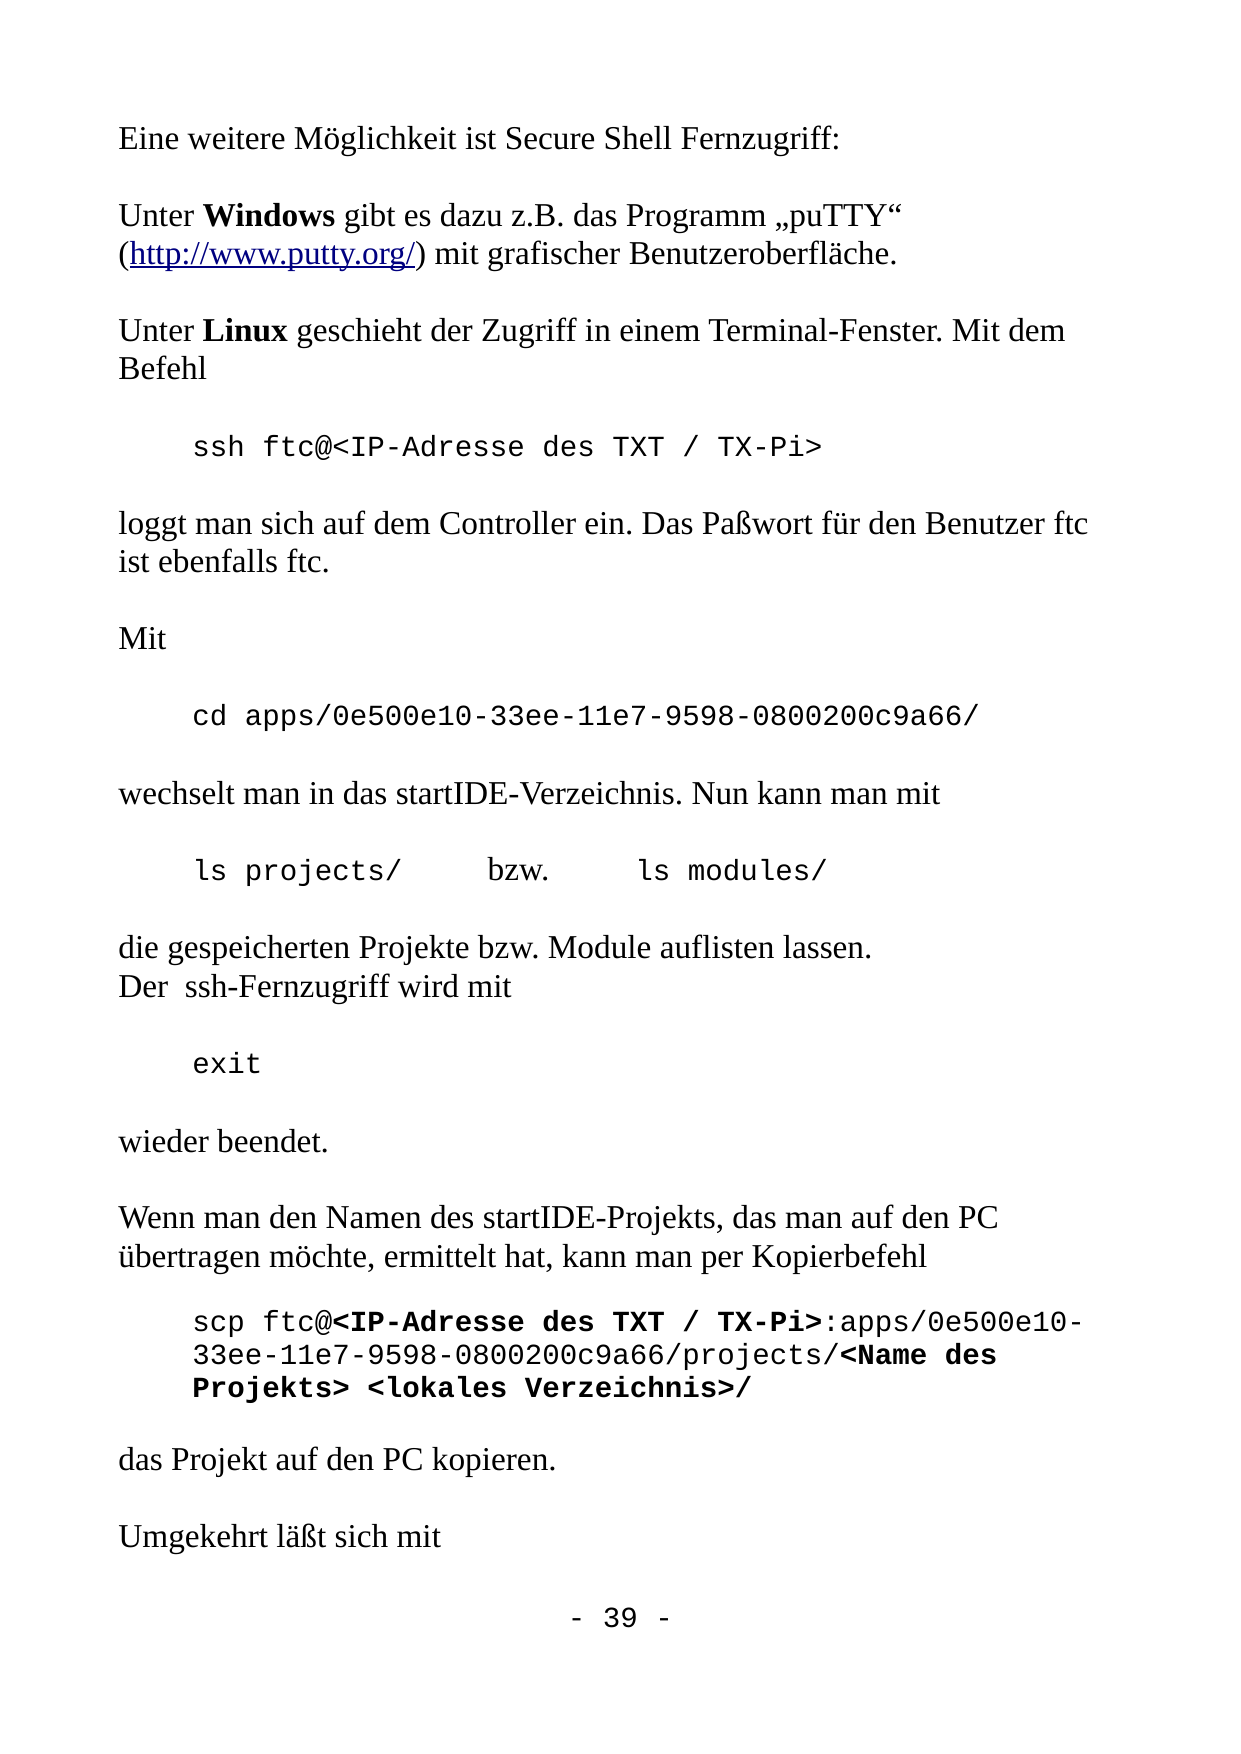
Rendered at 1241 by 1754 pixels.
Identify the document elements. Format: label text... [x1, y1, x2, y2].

text Unter Linux geschieht der Zugriff in einem Terminal-Fenster. Mit dem Befehl [118, 310, 1122, 386]
text Umgekehrt läßt sich mit [118, 1516, 1122, 1583]
text wieder beendet. [118, 1121, 1122, 1159]
text ls projects/ bzw. ls modules/ [118, 849, 1122, 889]
text exit [118, 1043, 1122, 1083]
text Wenn man den Namen des startIDE-Projekts, das man auf den PC übertragen möchte, ermittelt hat, kann man per Kopierbefehl [118, 1198, 1122, 1274]
text ssh ftc@<IP-Adresse des TXT / TX-Pi> [118, 425, 1122, 465]
text wechselt man in das startIDE-Verzeichnis. Nun kann man mit [118, 773, 1122, 811]
text loggt man sich auf dem Controller ein. Das Paßwort für den Benutzer ftc ist ebenfalls ftc. [118, 503, 1122, 580]
text Der ssh-Fernzugriff wird mit [118, 966, 1122, 1004]
text Eine weitere Möglichkeit ist Secure Shell Fernzugriff: [118, 118, 1122, 156]
text Mit [118, 618, 1122, 656]
text das Projekt auf den PC kopieren. [118, 1439, 1122, 1478]
text cd apps/0e500e10-33ee-11e7-9598-0800200c9a66/ [118, 695, 1122, 734]
text scp ftc@<IP-Adresse des TXT / TX-Pi>:apps/0e500e10- 33ee-11e7-9598-0800200c9a66/projects/<Name des Projekts> <lokales Verzeichnis>/ [118, 1307, 1122, 1406]
text Unter Windows gibt es dazu z.B. das Programm „puTTY“ (http://www.putty.org/) mit grafischer Benutzeroberfläche. [118, 195, 1122, 271]
text die gespeicherten Projekte bzw. Module auflisten lassen. [118, 928, 1122, 966]
